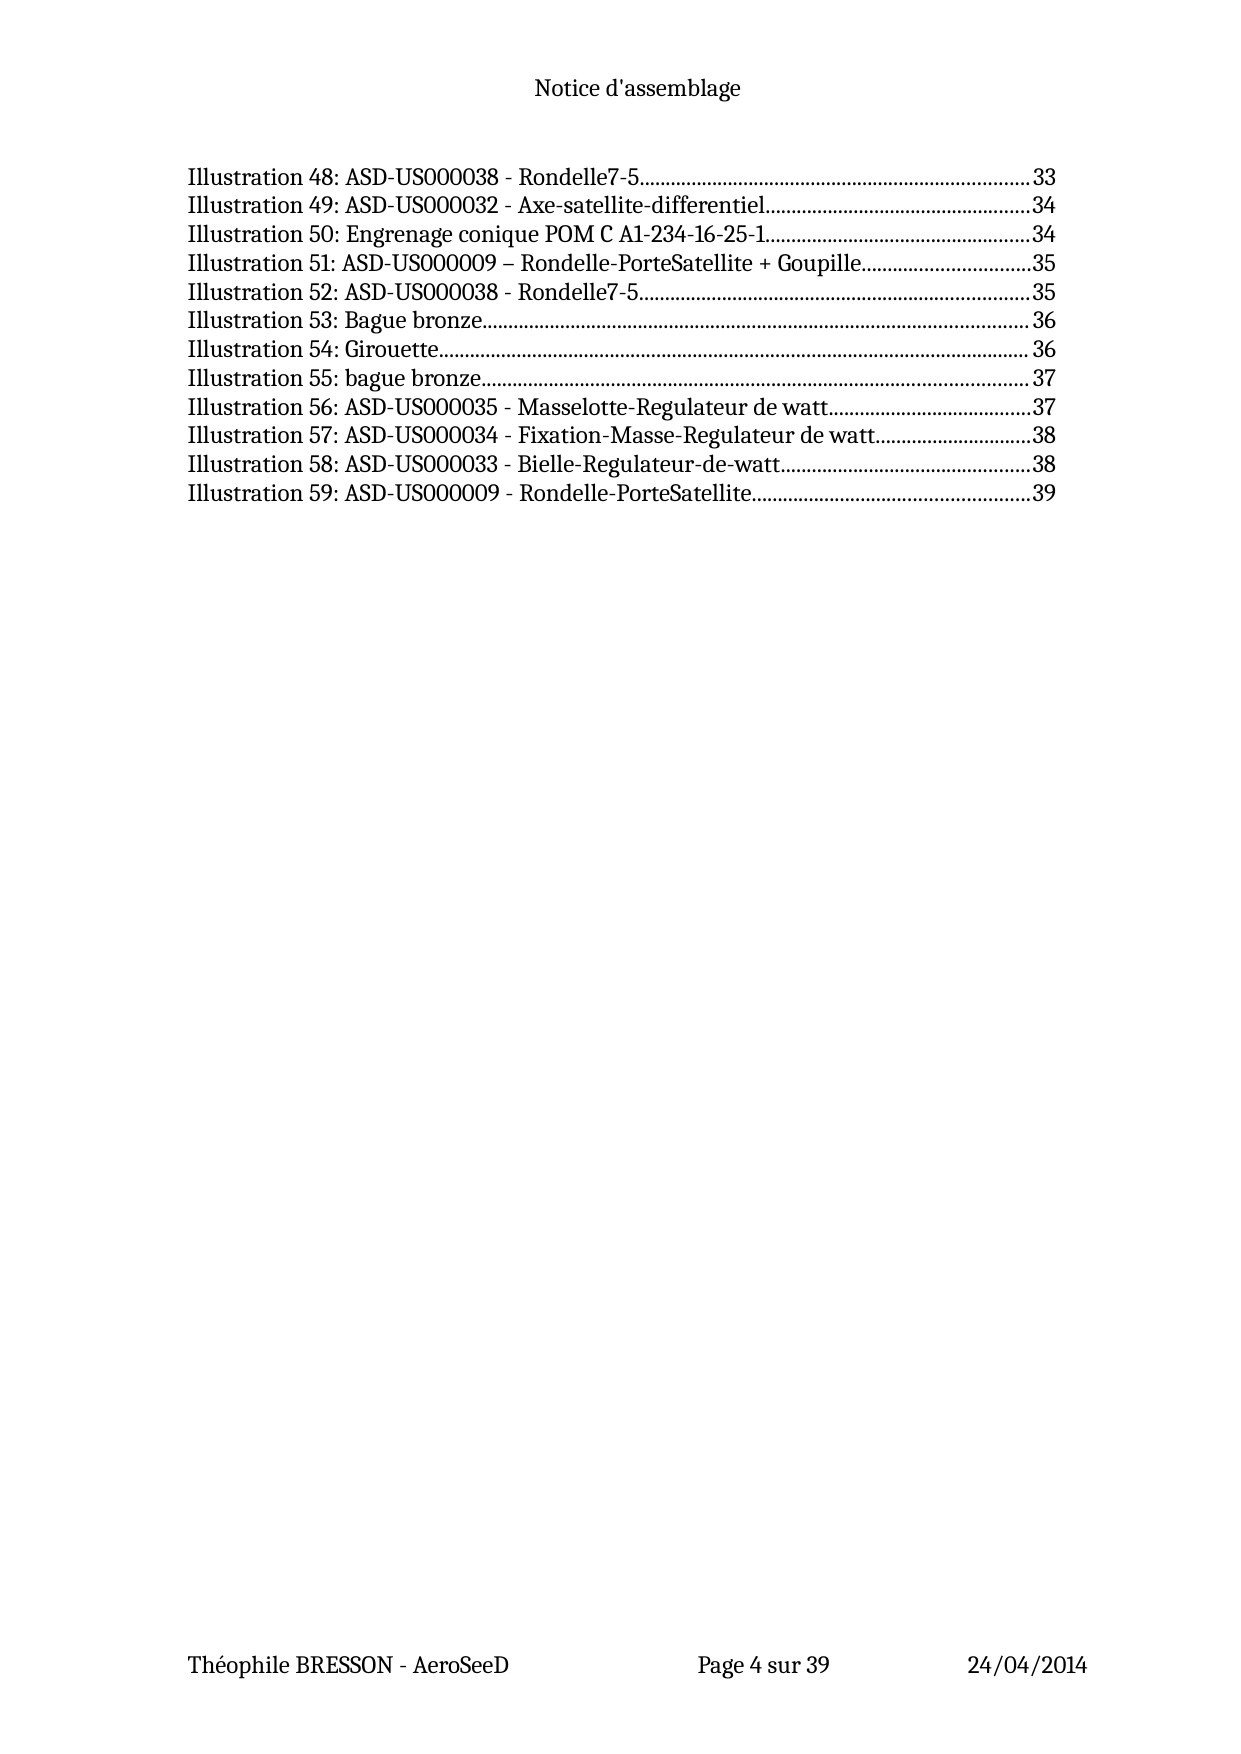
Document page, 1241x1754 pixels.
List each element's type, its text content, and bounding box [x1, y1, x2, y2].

text Illustration 56: ASD-US000035 - Masselotte-Regulateur de watt 37 [187, 392, 1056, 421]
text Illustration 51: ASD-US000009 – Rondelle-PorteSatellite + Goupille 35 [187, 249, 1056, 277]
text Illustration 54: Girouette 36 [187, 335, 1056, 364]
text Illustration 50: Engrenage conique POM C A1-234-16-25-1 34 [187, 220, 1056, 249]
text Illustration 59: ASD-US000009 - Rondelle-PorteSatellite 39 [187, 479, 1056, 507]
text Illustration 48: ASD-US000038 - Rondelle7-5 33 [187, 162, 1056, 191]
text Illustration 55: bague bronze 37 [187, 364, 1056, 392]
text Illustration 52: ASD-US000038 - Rondelle7-5 35 [187, 277, 1056, 306]
text Illustration 57: ASD-US000034 - Fixation-Masse-Regulateur de watt 38 [187, 421, 1056, 450]
text Illustration 49: ASD-US000032 - Axe-satellite-differentiel 34 [187, 191, 1056, 220]
text Illustration 53: Bague bronze 36 [187, 306, 1056, 335]
text Illustration 58: ASD-US000033 - Bielle-Regulateur-de-watt 38 [187, 450, 1056, 479]
